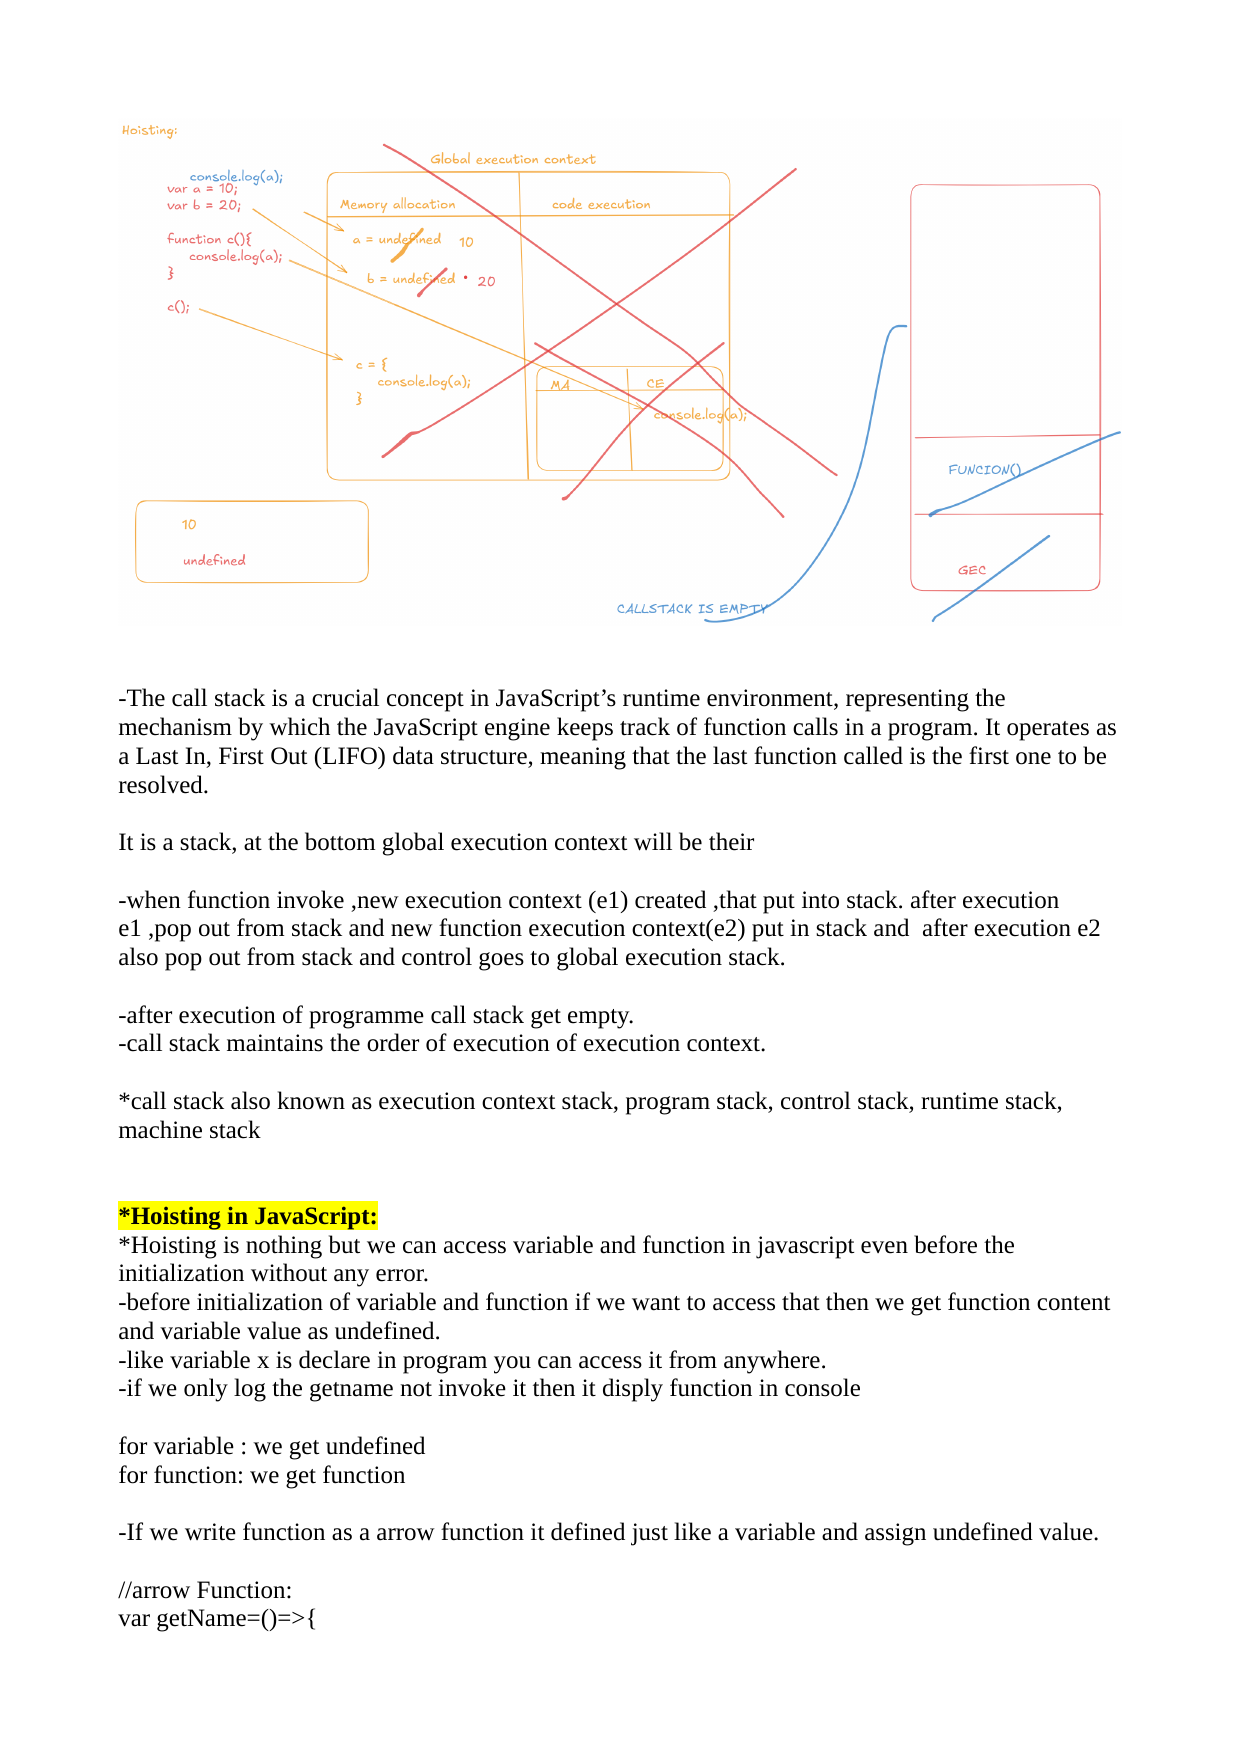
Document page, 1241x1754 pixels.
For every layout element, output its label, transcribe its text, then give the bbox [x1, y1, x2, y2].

text *Hoisting in JavaScript: [118, 1201, 1122, 1230]
text -If we write function as a arrow function it defined just like a variable and assign undefined value. [118, 1517, 1122, 1546]
text for function: we get function [118, 1460, 1122, 1488]
text It is a stack, at the bottom global execution context will be their [118, 827, 1122, 856]
text *call stack also known as execution context stack, program stack, control stack, runtime stack, machine stack [118, 1086, 1122, 1143]
text -like variable x is declare in program you can access it from anywhere. [118, 1345, 1122, 1373]
text -The call stack is a crucial concept in JavaScript’s runtime environment, representing the mechanism by which the JavaScript engine keeps track of function calls in a program. It operates as a Last In, First Out (LIFO) data structure, meaning that the last function called is the first one to be resolved. [118, 683, 1122, 798]
text -call stack maintains the order of execution of execution context. [118, 1028, 1122, 1057]
text -if we only log the getname not invoke it then it disply function in console [118, 1373, 1122, 1402]
text *Hoisting is nothing but we can access variable and function in javascript even before the initialization without any error. [118, 1230, 1122, 1287]
text -when function invoke ,new execution context (e1) created ,that put into stack. after execution e1 ,pop out from stack and new function execution context(e2) put in stack and after execution e2 also pop out from stack and control goes to global execution stack. [118, 885, 1122, 971]
text for variable : we get undefined [118, 1431, 1122, 1460]
picture [118, 118, 1123, 626]
text var getName=()=>{ [118, 1603, 1122, 1632]
text //arrow Function: [118, 1575, 1122, 1603]
text -after execution of programme call stack get empty. [118, 1000, 1122, 1028]
text -before initialization of variable and function if we want to access that then we get function content and variable value as undefined. [118, 1287, 1122, 1345]
